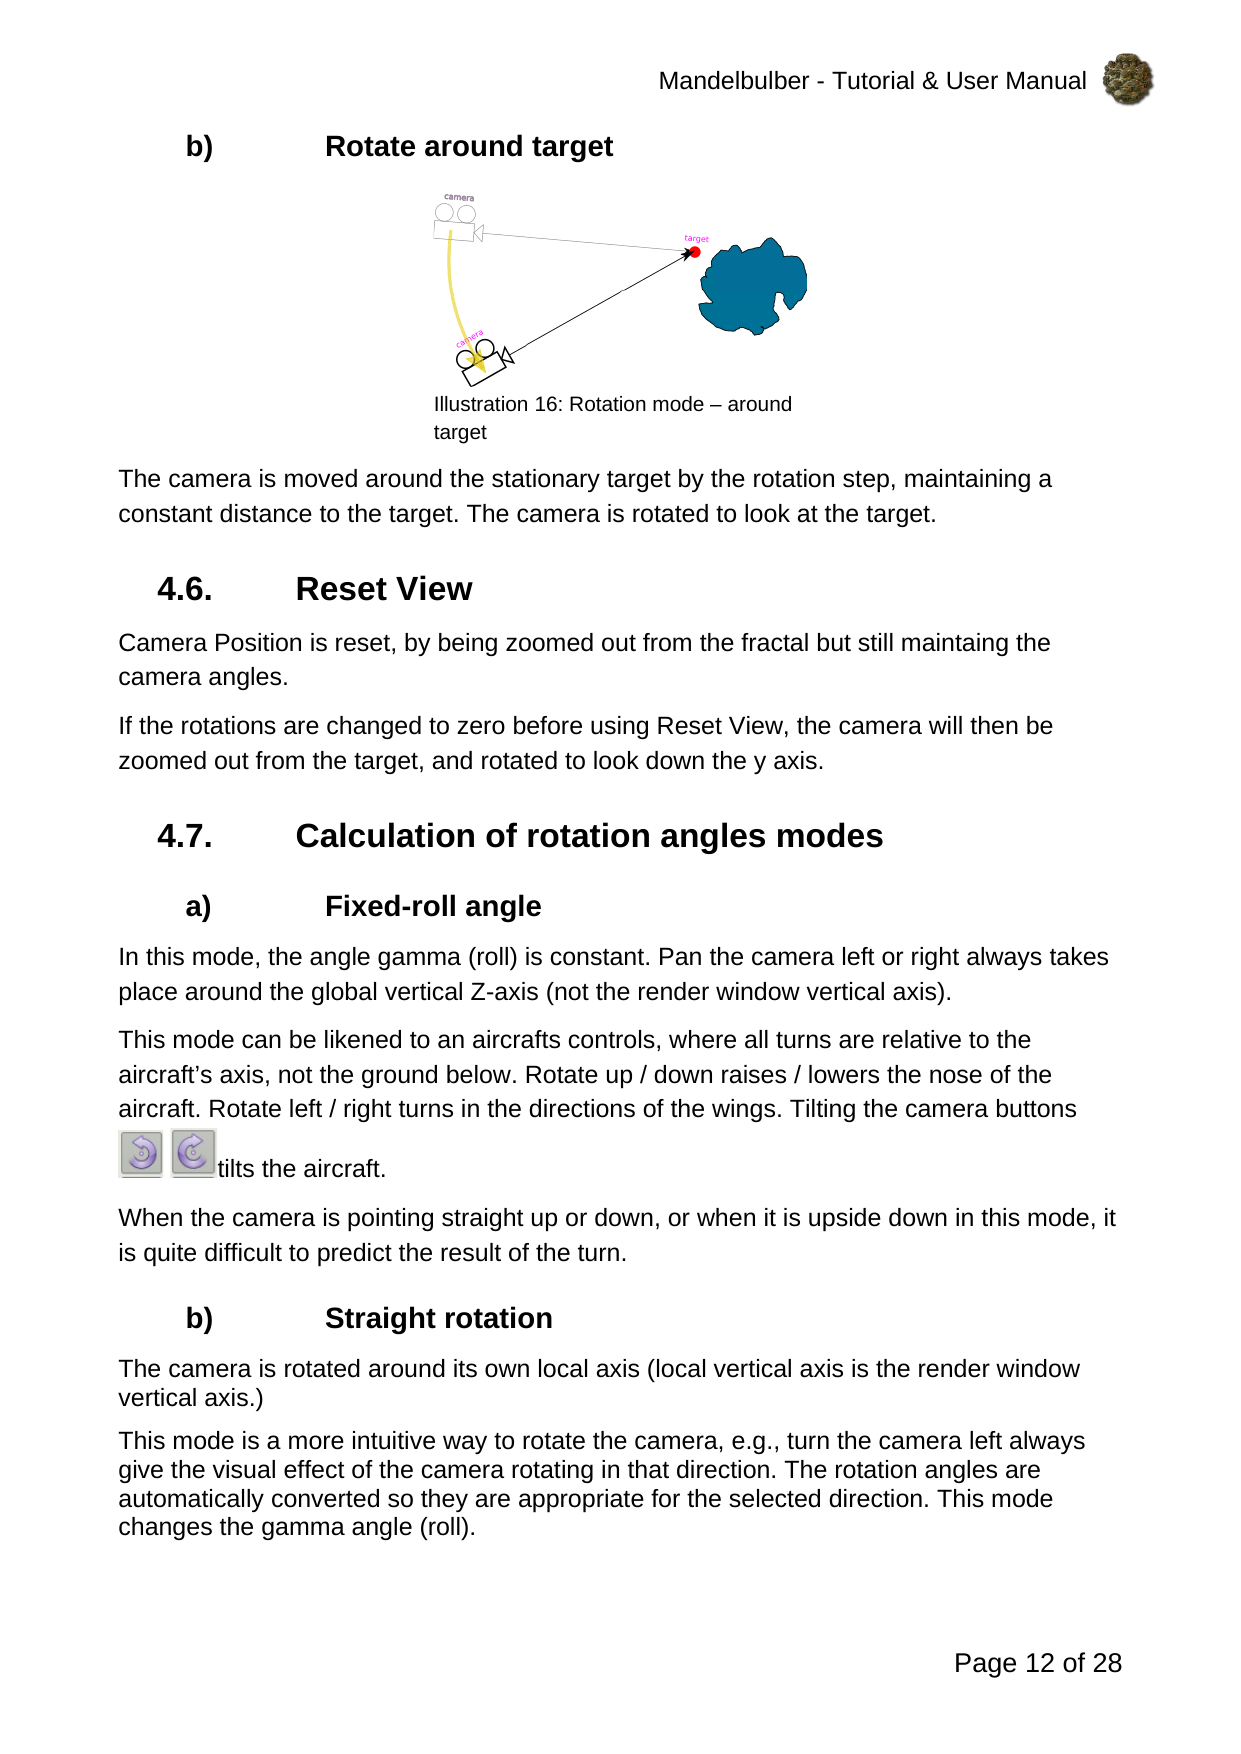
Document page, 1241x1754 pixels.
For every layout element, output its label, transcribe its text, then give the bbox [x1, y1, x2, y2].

text This mode can be likened to an aircrafts controls, where all turns are relative to the aircraft’s axis, not the ground below. Rotate up / down raises / lowers the nose of the aircraft. Rotate left / right turns in the directions of the wings. Tilting the camera buttons tilts the aircraft. [118, 1026, 1122, 1183]
text When the camera is pointing straight up or down, or when it is upside down in this mode, it is quite difficult to predict the result of the turn. [118, 1203, 1122, 1266]
picture [1099, 51, 1156, 108]
text In this mode, the angle gamma (roll) is constant. Pan the camera left or right always takes place around the global vertical Z-axis (not the render window vertical axis). [118, 942, 1122, 1005]
text Camera Position is reset, by being zoomed out from the fractal but still maintaing the camera angles. [118, 628, 1122, 691]
subtitle Fixed-roll angle [177, 889, 1122, 923]
text The camera is rotated around its own local axis (local vertical axis is the render window vertical axis.) [118, 1354, 1122, 1412]
text If the rotations are changed to zero before using Reset View, the camera will then be zoomed out from the target, and rotated to look down the y axis. [118, 711, 1122, 774]
subtitle Reset View [148, 569, 1122, 607]
text This mode is a more intuitive way to rotate the camera, e.g., turn the camera left always give the visual effect of the camera rotating in that direction. The rotation angles are automatically converted so they are appropriate for the selected direction. This mode changes the gamma angle (roll). [118, 1426, 1122, 1541]
subtitle Calculation of rotation angles modes [148, 816, 1122, 854]
subtitle Rotate around target [177, 129, 1122, 163]
text The camera is moved around the stationary target by the rotation step, maintaining a constant distance to the target. The camera is rotated to look at the target. [118, 464, 1122, 528]
text Illustration 16: Rotation mode – around target [433, 387, 807, 444]
subtitle Straight rotation [177, 1301, 1122, 1335]
